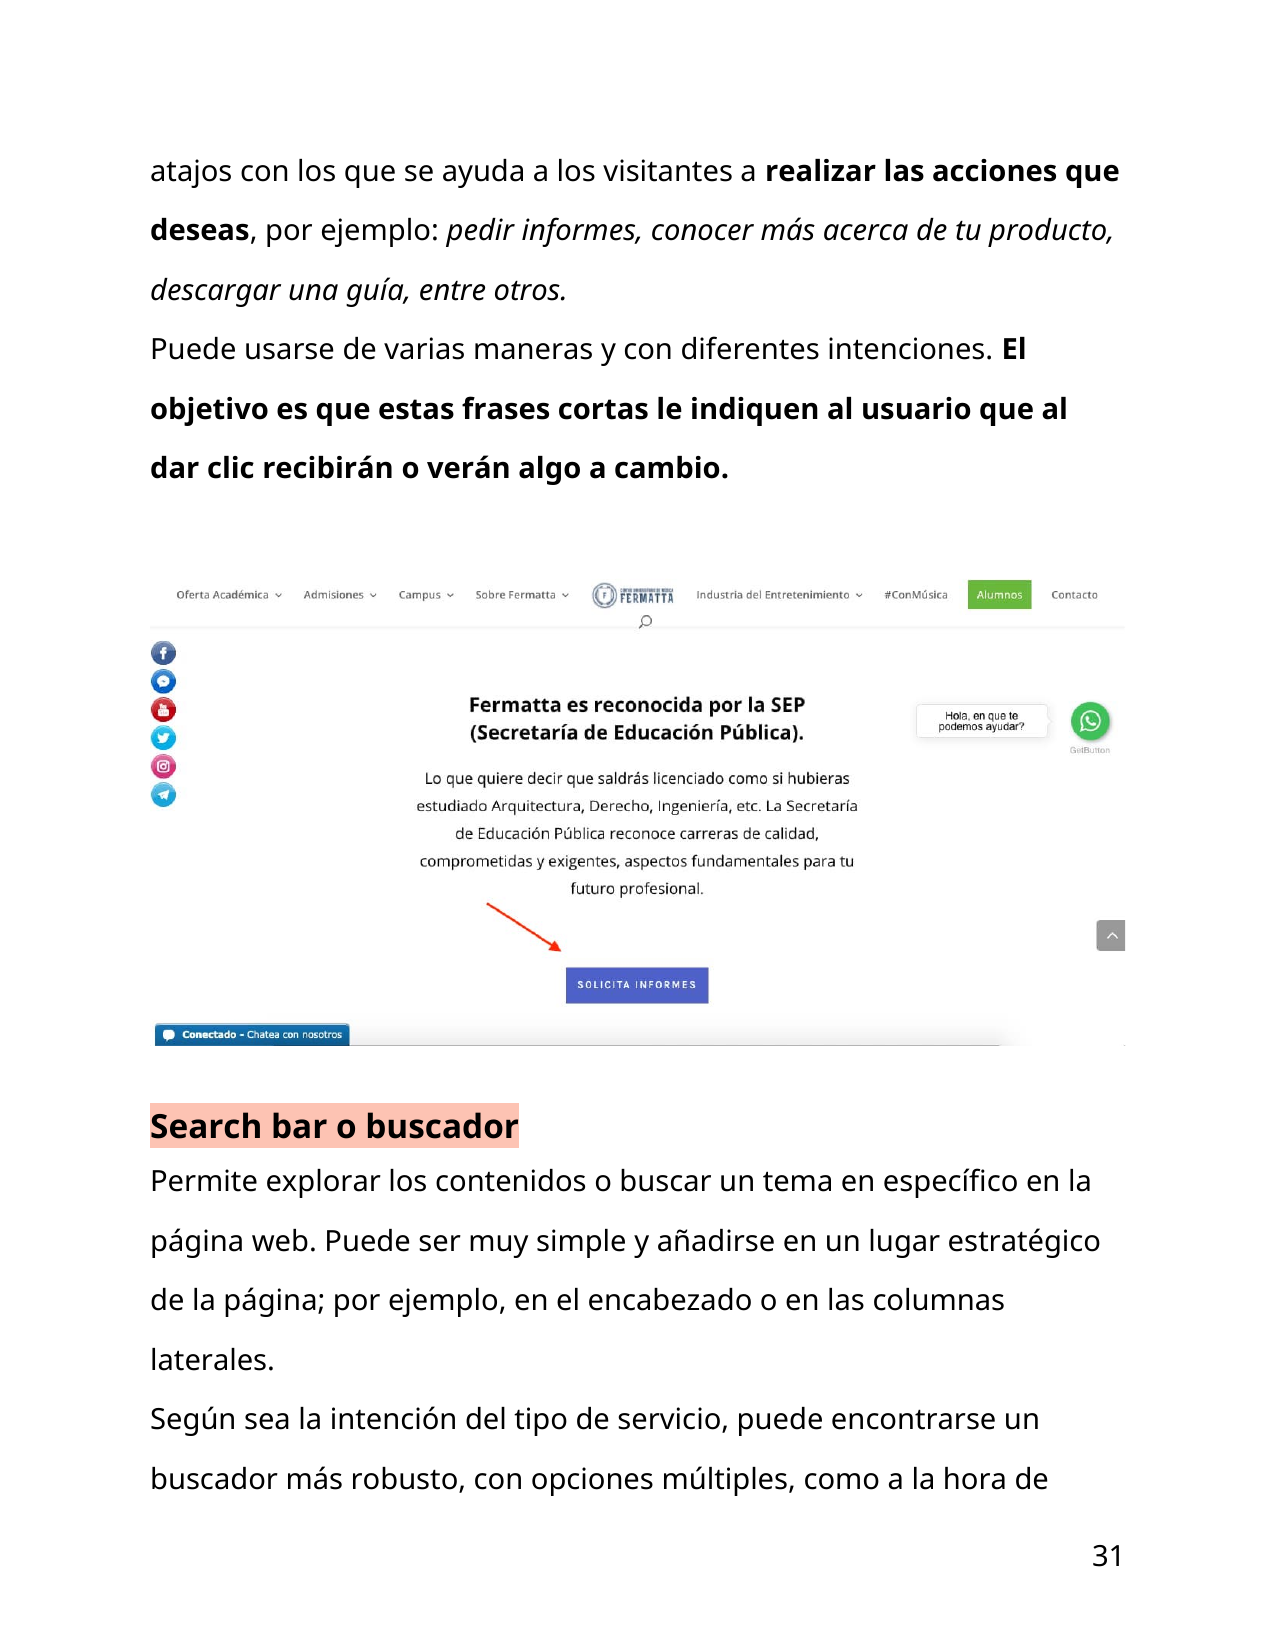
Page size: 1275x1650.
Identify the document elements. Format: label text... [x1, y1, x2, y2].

text atajos con los que se ayuda a los visitantes a realizar las acciones que deseas, por ejemplo: pedir informes, conocer más acerca de tu producto, descargar una guía, entre otros. [150, 150, 1125, 309]
text Puede usarse de varias maneras y con diferentes intenciones. El objetivo es que estas frases cortas le indiquen al usuario que al dar clic recibirán o verán algo a cambio. [150, 328, 1125, 487]
text Según sea la intención del tipo de servicio, puede encontrarse un buscador más robusto, con opciones múltiples, como a la hora de [150, 1399, 1125, 1498]
subtitle Search bar o buscador [519, 1103, 1125, 1148]
text Permite explorar los contenidos o buscar un tema en específico en la página web. Puede ser muy simple y añadirse en un lugar estratégico de la página; por ejemplo, en el encabezado o en las columnas laterales. [150, 1161, 1125, 1379]
picture [150, 566, 1125, 1046]
